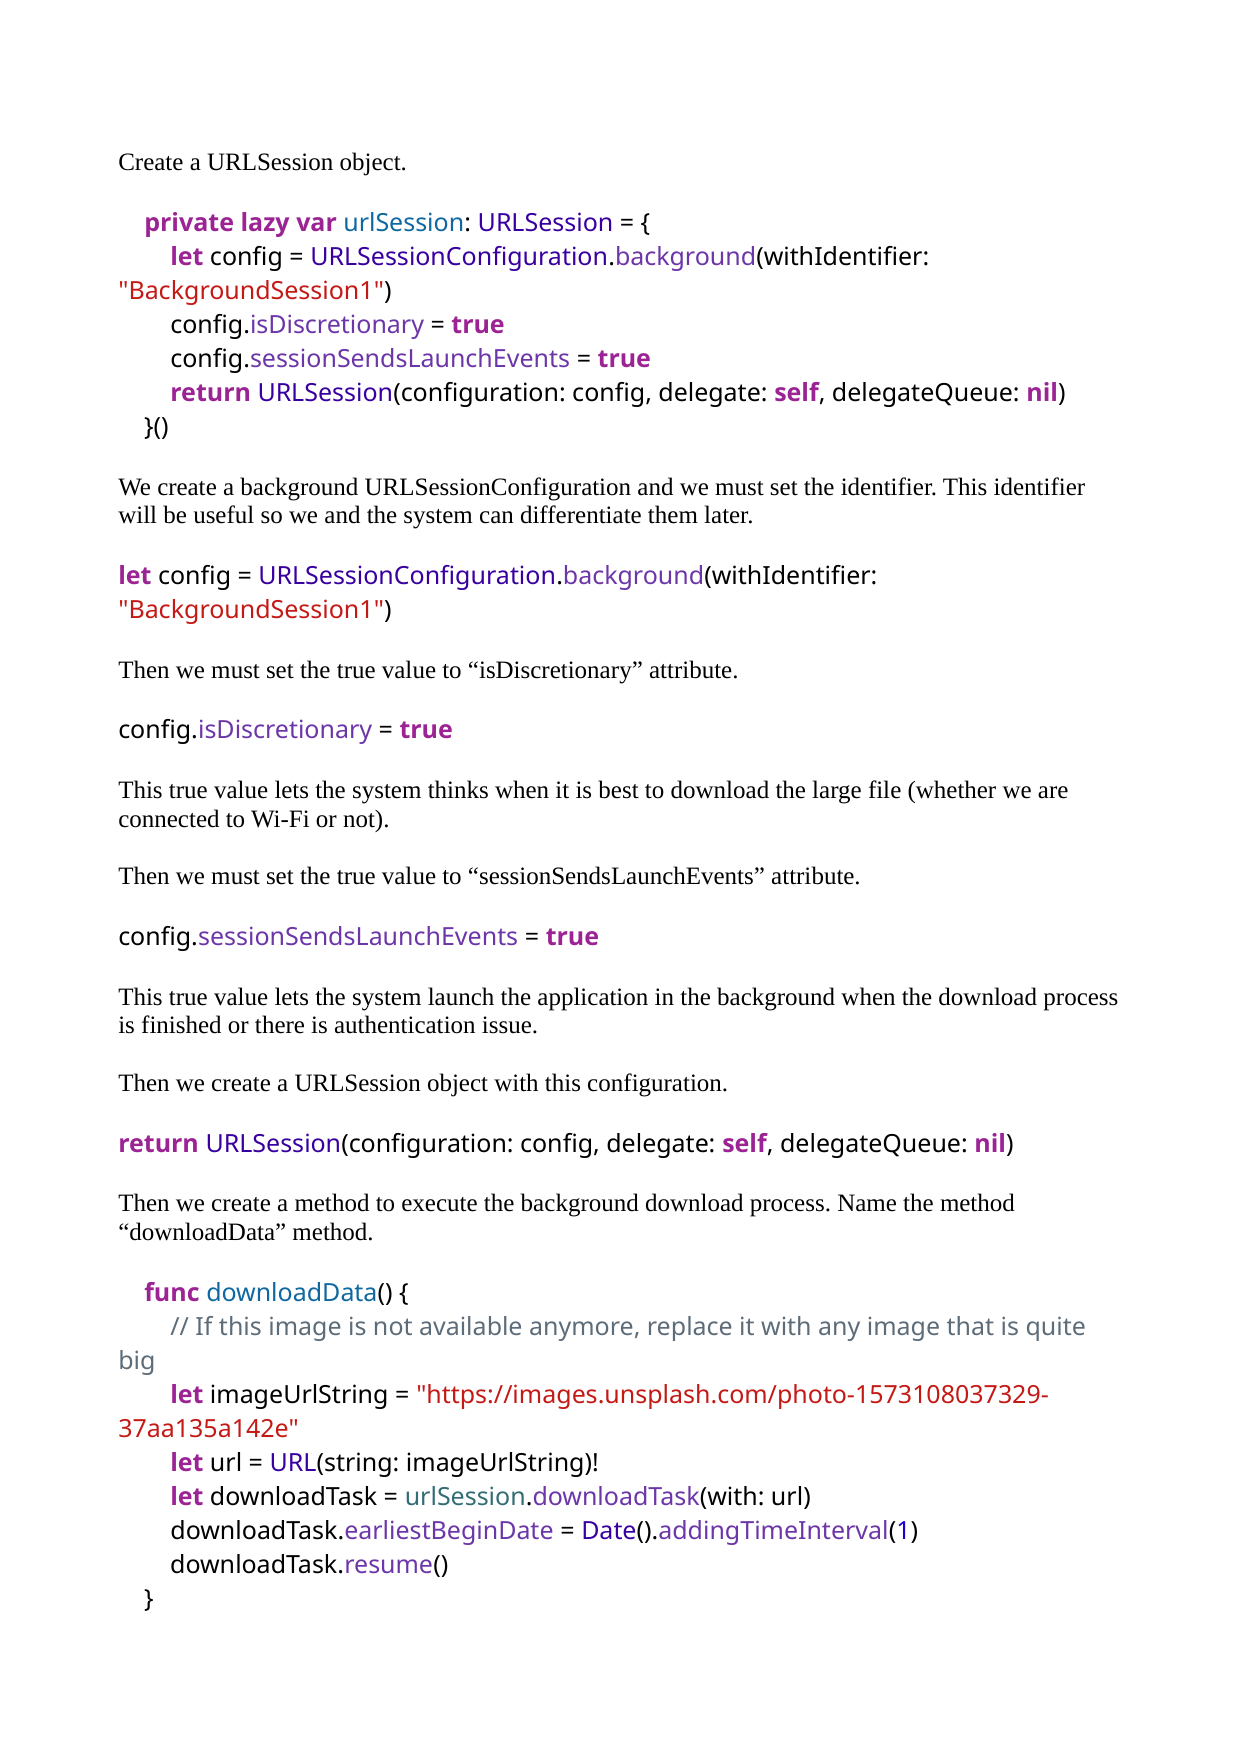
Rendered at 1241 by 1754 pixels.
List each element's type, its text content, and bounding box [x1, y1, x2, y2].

text downloadTask.earliestBeginDate = Date().addingTimeInterval(1) [118, 1513, 1122, 1547]
text // If this image is not available anymore, replace it with any image that is quite big [118, 1308, 1122, 1377]
text } [118, 1581, 1122, 1615]
text config.sessionSendsLaunchEvents = true [118, 919, 1122, 953]
text let imageUrlString = "https://images.unsplash.com/photo-1573108037329-37aa135a142e" [118, 1377, 1122, 1445]
text let downloadTask = urlSession.downloadTask(with: url) [118, 1479, 1122, 1513]
text let config = URLSessionConfiguration.background(withIdentifier: "BackgroundSession1") [118, 558, 1122, 626]
text private lazy var urlSession: URLSession = { [118, 204, 1122, 238]
text config.isDiscretionary = true [118, 712, 1122, 746]
text return URLSession(configuration: config, delegate: self, delegateQueue: nil) [118, 1125, 1122, 1159]
text Then we create a method to execute the background download process. Name the method “downloadData” method. [118, 1188, 1122, 1246]
text downloadTask.resume() [118, 1547, 1122, 1581]
text config.sessionSendsLaunchEvents = true [118, 341, 1122, 375]
text let url = URL(string: imageUrlString)! [118, 1445, 1122, 1479]
text We create a background URLSessionConfiguration and we must set the identifier. This identifier will be useful so we and the system can differentiate them later. [118, 472, 1122, 529]
text return URLSession(configuration: config, delegate: self, delegateQueue: nil) [118, 375, 1122, 409]
text config.isDiscretionary = true [118, 307, 1122, 341]
text This true value lets the system thinks when it is best to download the large file (whether we are connected to Wi-Fi or not). [118, 775, 1122, 832]
text Then we create a URLSession object with this configuration. [118, 1068, 1122, 1097]
text let config = URLSessionConfiguration.background(withIdentifier: "BackgroundSession1") [118, 238, 1122, 307]
text func downloadData() { [118, 1274, 1122, 1308]
text This true value lets the system launch the application in the background when the download process is finished or there is authentication issue. [118, 982, 1122, 1039]
text Then we must set the true value to “sessionSendsLaunchEvents” attribute. [118, 861, 1122, 890]
text }() [118, 409, 1122, 443]
text Then we must set the true value to “isDiscretionary” attribute. [118, 655, 1122, 683]
text Create a URLSession object. [118, 147, 1122, 176]
